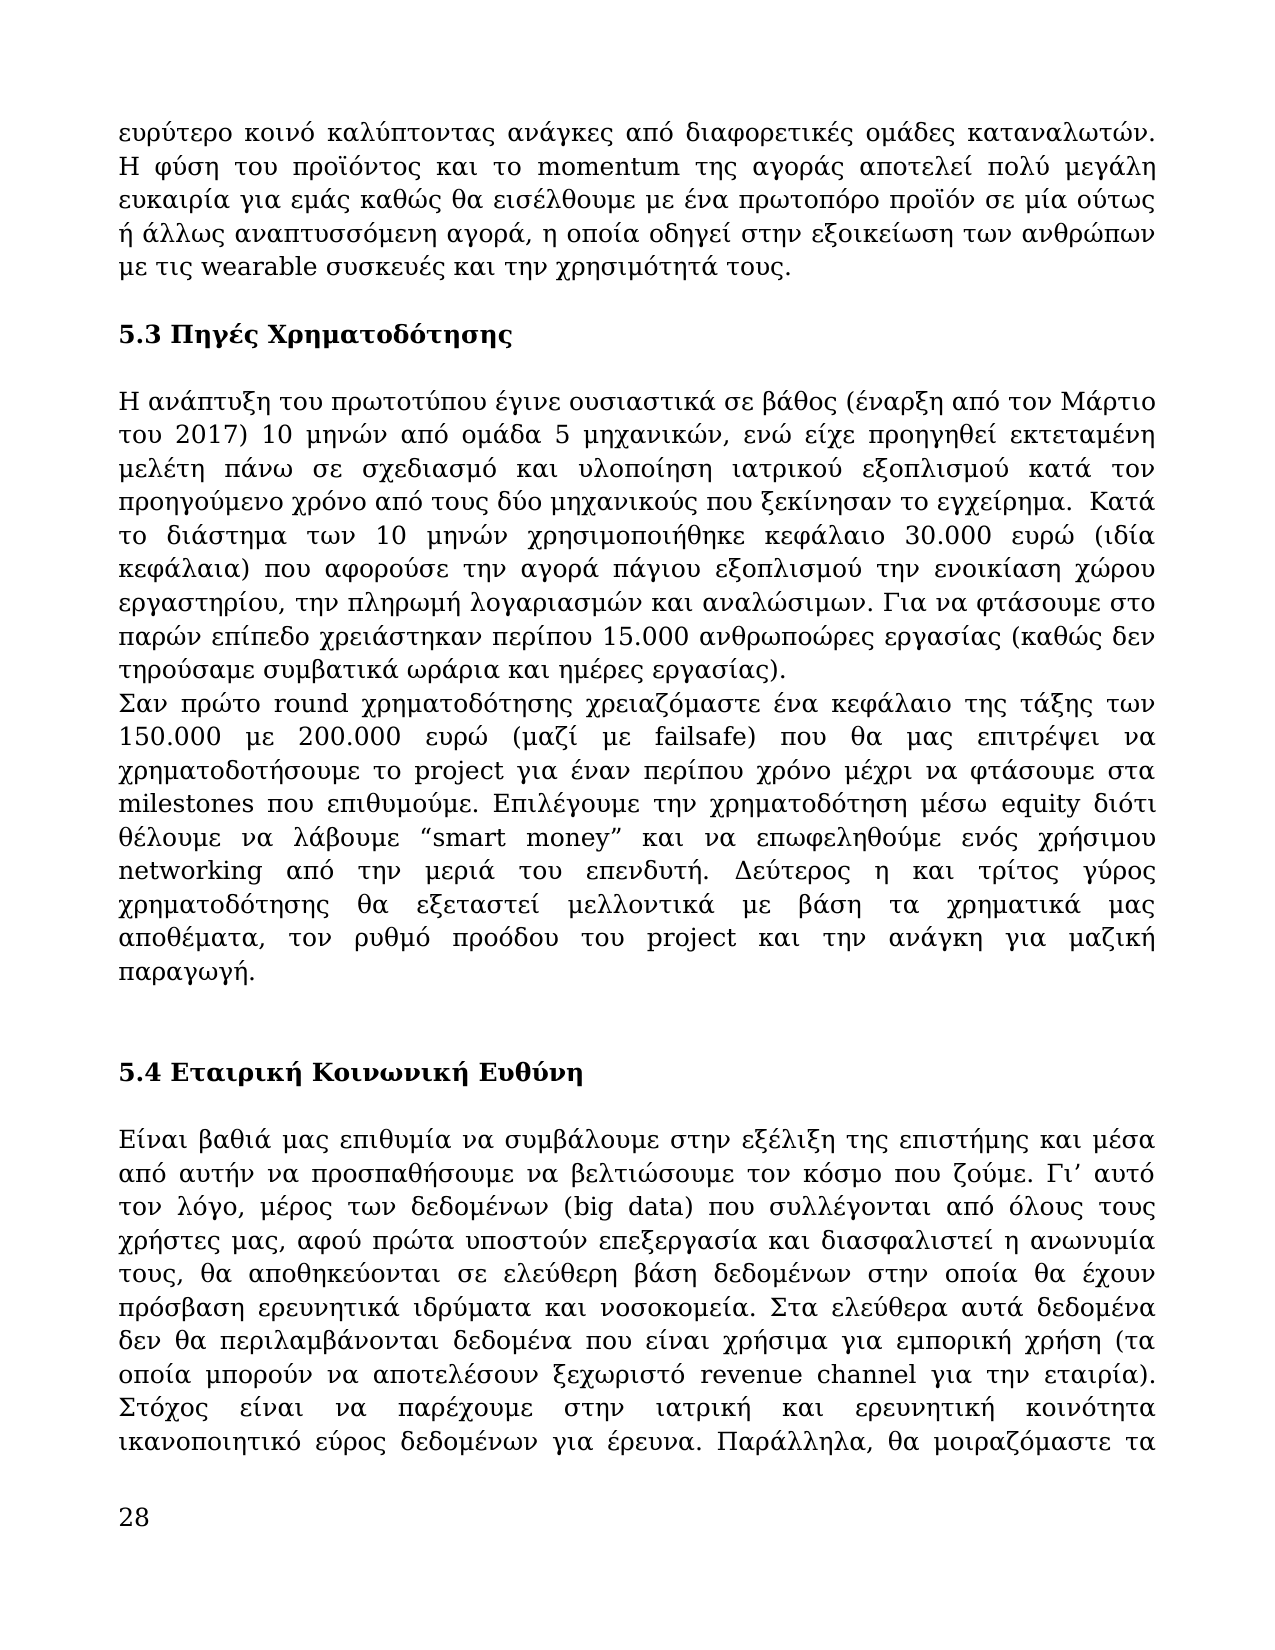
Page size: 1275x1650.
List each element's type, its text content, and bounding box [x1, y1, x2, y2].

text 5.4 Εταιρική Κοινωνική Ευθύνη [118, 1058, 1157, 1087]
text Είναι βαθιά μας επιθυμία να συμβάλουμε στην εξέλιξη της επιστήμης και μέσα από αυτήν να προσπαθήσουμε να βελτιώσουμε τον κόσμο που ζούμε. Γι’ αυτό τον λόγο, μέρος των δεδομένων (big data) που συλλέγονται από όλους τους χρήστες μας, αφού πρώτα υποστούν επεξεργασία και διασφαλιστεί η ανωνυμία τους, θα αποθηκεύονται σε ελεύθερη βάση δεδομένων στην οποία θα έχουν πρόσβαση ερευνητικά ιδρύματα και νοσοκομεία. Στα ελεύθερα αυτά δεδομένα δεν θα περιλαμβάνονται δεδομένα που είναι χρήσιμα για εμπορική χρήση (τα οποία μπορούν να αποτελέσουν ξεχωριστό revenue channel για την εταιρία). Στόχος είναι να παρέχουμε στην ιατρική και ερευνητική κοινότητα ικανοποιητικό εύρος δεδομένων για έρευνα. Παράλληλα, θα μοιραζόμαστε τα [118, 1125, 1157, 1456]
text Η ανάπτυξη του πρωτοτύπου έγινε ουσιαστικά σε βάθος (έναρξη από τον Μάρτιο του 2017) 10 μηνών από ομάδα 5 μηχανικών, ενώ είχε προηγηθεί εκτεταμένη μελέτη πάνω σε σχεδιασμό και υλοποίηση ιατρικού εξοπλισμού κατά τον προηγούμενο χρόνο από τους δύο μηχανικούς που ξεκίνησαν το εγχείρημα. Κατά το διάστημα των 10 μηνών χρησιμοποιήθηκε κεφάλαιο 30.000 ευρώ (ιδία κεφάλαια) που αφορούσε την αγορά πάγιου εξοπλισμού την ενοικίαση χώρου εργαστηρίου, την πληρωμή λογαριασμών και αναλώσιμων. Για να φτάσουμε στο παρών επίπεδο χρειάστηκαν περίπου 15.000 ανθρωποώρες εργασίας (καθώς δεν τηρούσαμε συμβατικά ωράρια και ημέρες εργασίας). [118, 387, 1157, 684]
text Σαν πρώτο round χρηματοδότησης χρειαζόμαστε ένα κεφάλαιο της τάξης των 150.000 με 200.000 ευρώ (μαζί με failsafe) που θα μας επιτρέψει να χρηματοδοτήσουμε το project για έναν περίπου χρόνο μέχρι να φτάσουμε στα milestones που επιθυμούμε. Επιλέγουμε την χρηματοδότηση μέσω equity διότι θέλουμε να λάβουμε “smart money” και να επωφεληθούμε ενός χρήσιμου networking από την μεριά του επενδυτή. Δεύτερος η και τρίτος γύρος χρηματοδότησης θα εξεταστεί μελλοντικά με βάση τα χρηματικά μας αποθέματα, τον ρυθμό προόδου του project και την ανάγκη για μαζική παραγωγή. [118, 689, 1157, 986]
text 5.3 Πηγές Χρηματοδότησης [118, 319, 1157, 349]
text ευρύτερο κοινό καλύπτοντας ανάγκες από διαφορετικές ομάδες καταναλωτών. Η φύση του προϊόντος και το momentum της αγοράς αποτελεί πολύ μεγάλη ευκαιρία για εμάς καθώς θα εισέλθουμε με ένα πρωτοπόρο προϊόν σε μία ούτως ή άλλως αναπτυσσόμενη αγορά, η οποία οδηγεί στην εξοικείωση των ανθρώπων με τις wearable συσκευές και την χρησιμότητά τους. [118, 118, 1157, 281]
